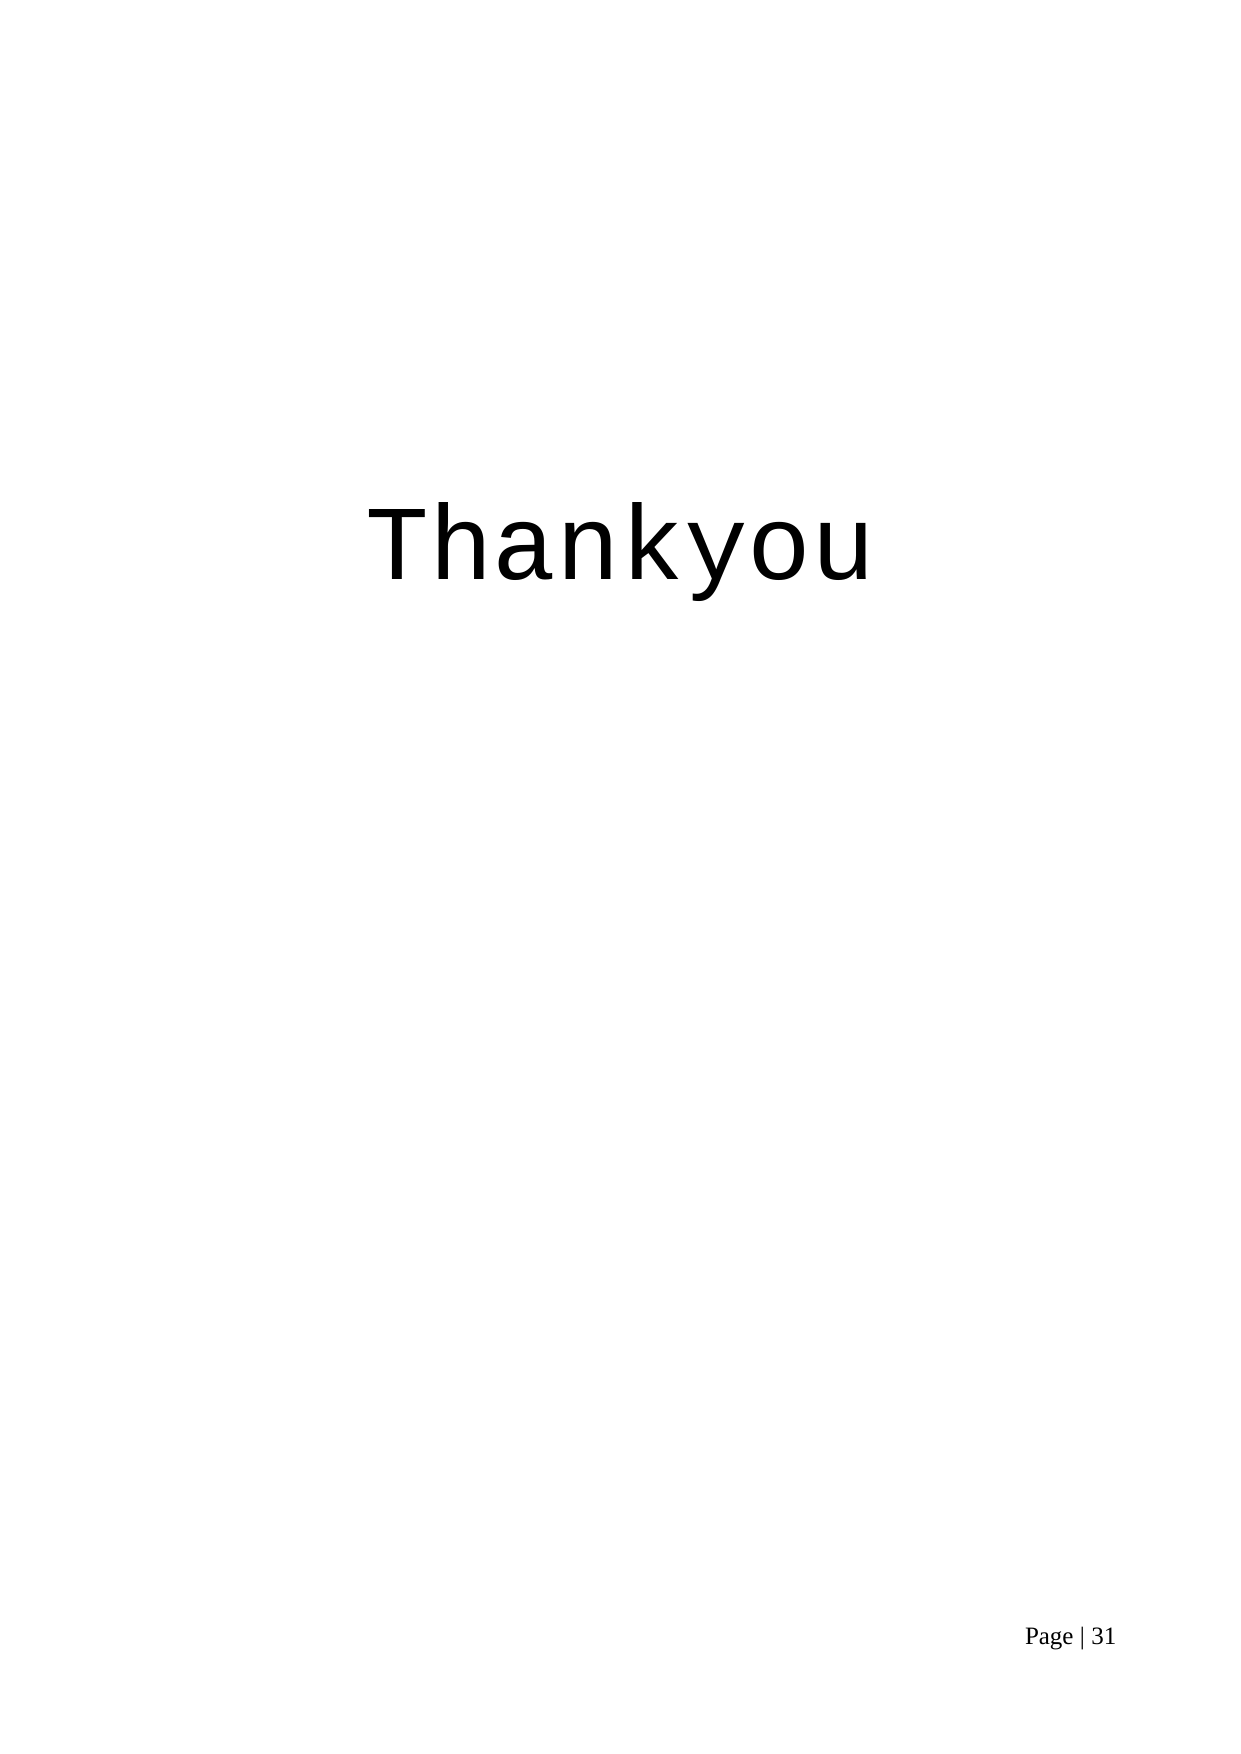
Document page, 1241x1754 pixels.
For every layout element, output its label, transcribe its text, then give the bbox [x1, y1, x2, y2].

text Thankyou [118, 491, 1122, 611]
